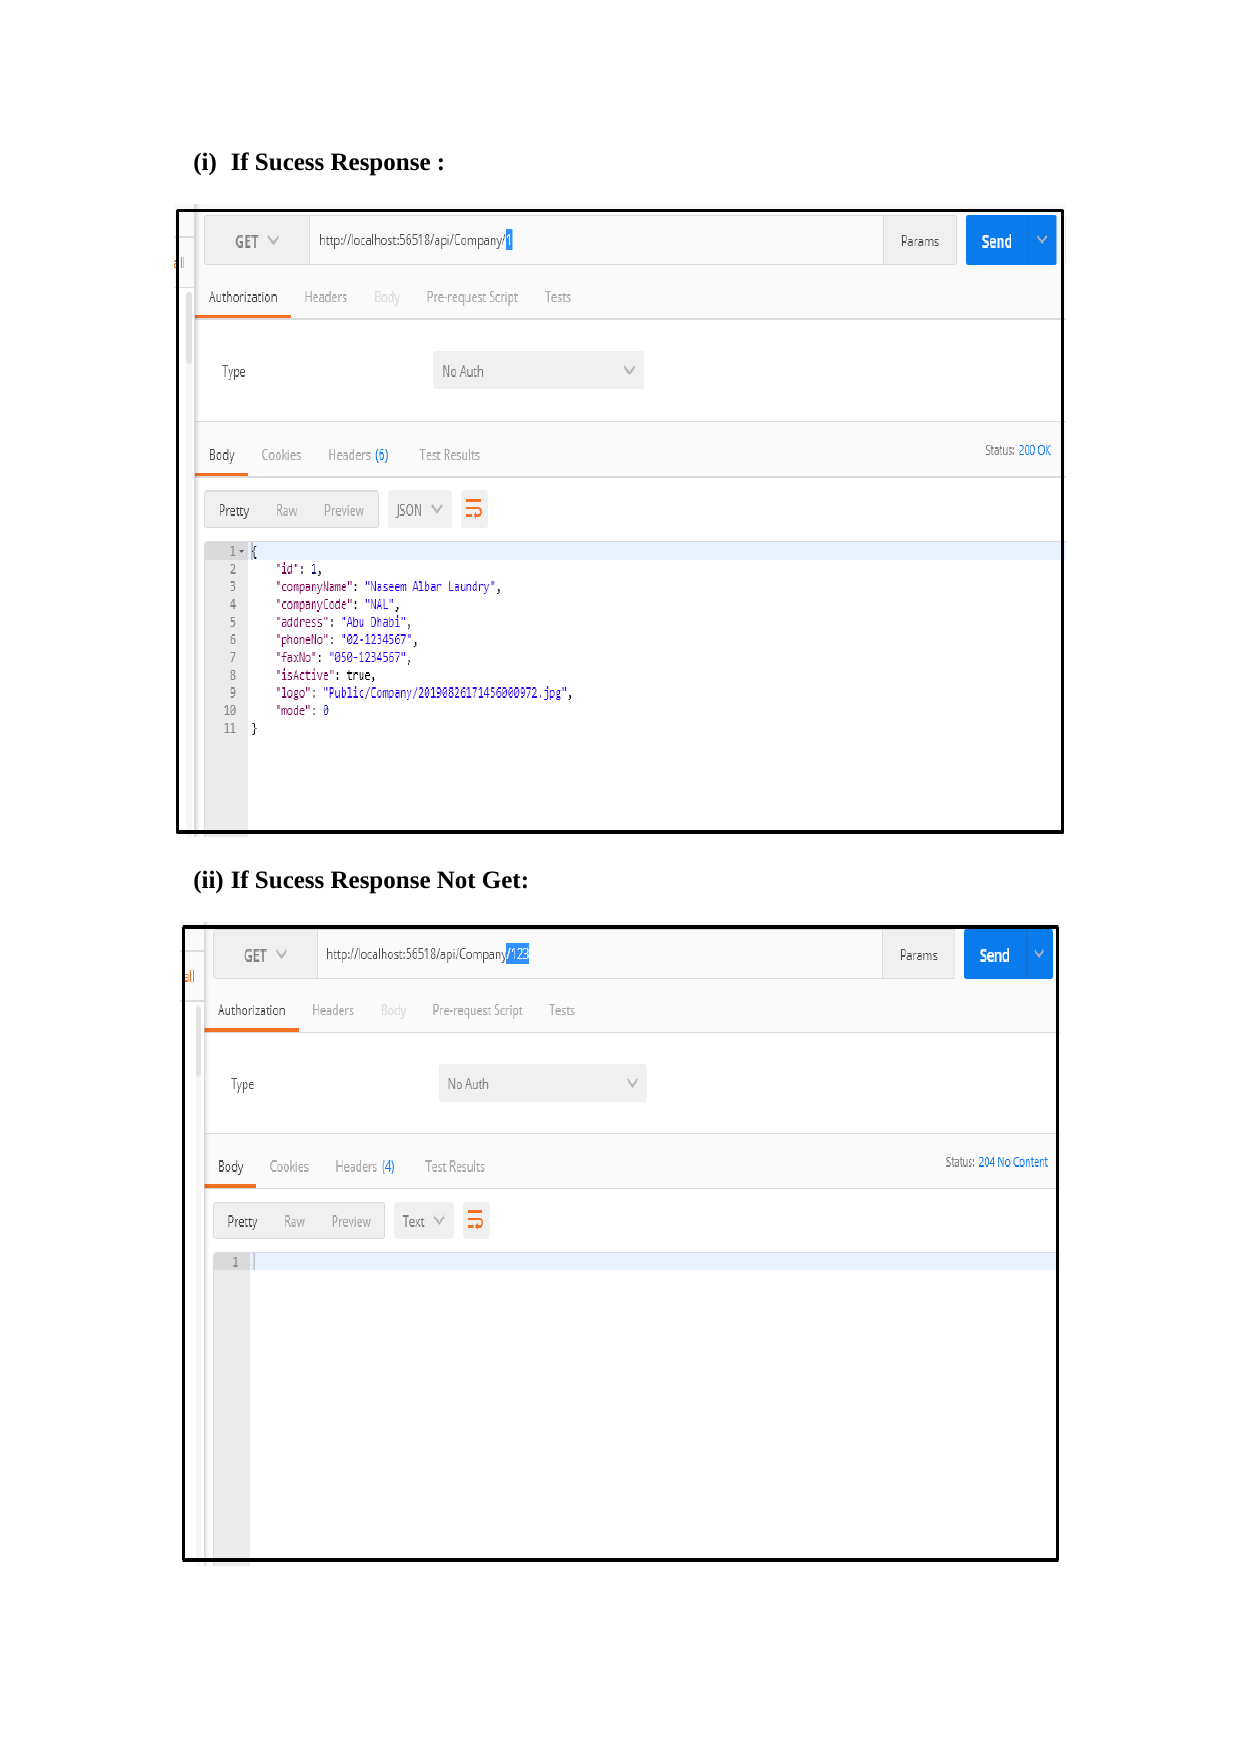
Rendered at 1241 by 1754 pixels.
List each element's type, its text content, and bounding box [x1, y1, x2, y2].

list If Sucess Response : [193, 147, 1122, 176]
list If Sucess Response Not Get: [193, 865, 1122, 894]
picture [180, 922, 1060, 1566]
picture [174, 204, 1066, 837]
